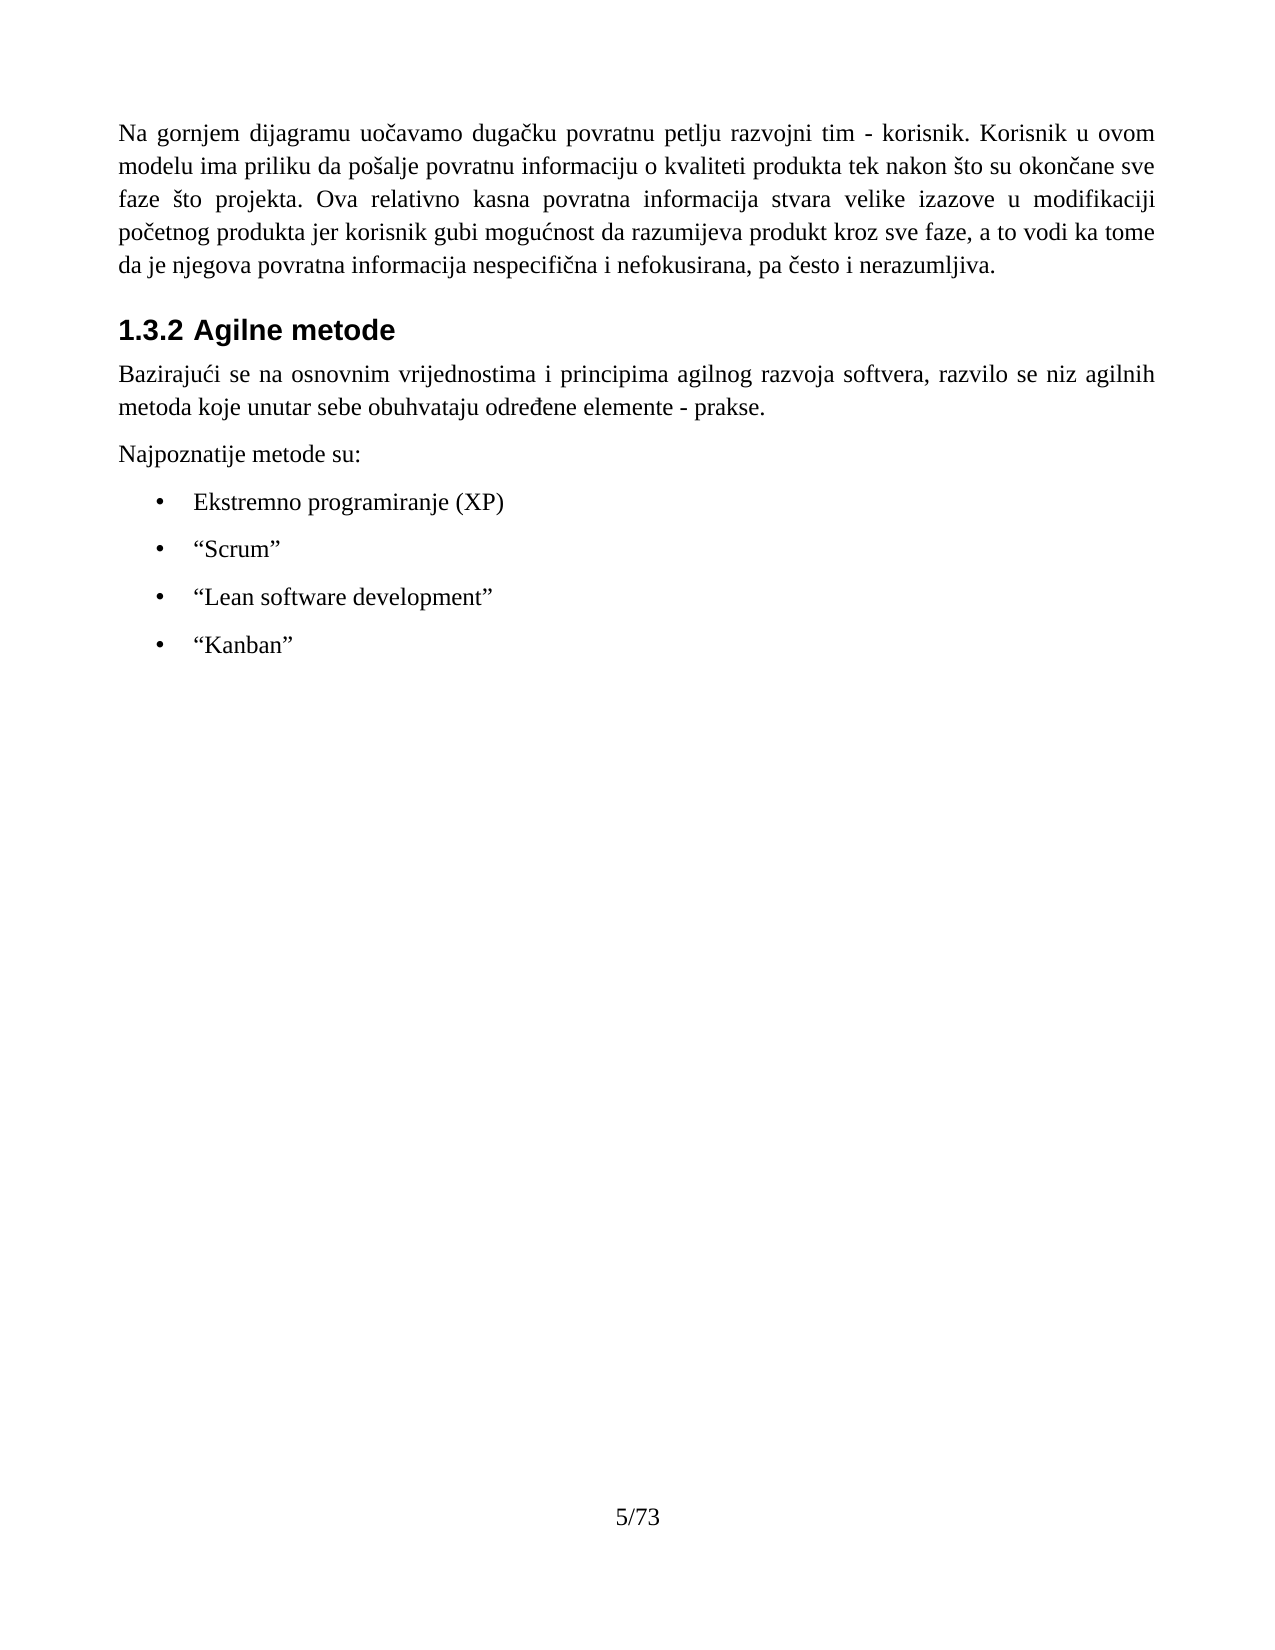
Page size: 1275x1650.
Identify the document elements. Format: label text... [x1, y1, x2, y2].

list “Scrum” [156, 534, 1157, 563]
text Bazirajući se na osnovnim vrijednostima i principima agilnog razvoja softvera, razvilo se niz agilnih metoda koje unutar sebe obuhvataju određene elemente - prakse. [118, 359, 1157, 420]
subtitle Agilne metode [118, 312, 1157, 346]
list Ekstremno programiranje (XP) [156, 487, 1157, 516]
text Najpoznatije metode su: [118, 439, 1157, 468]
text Na gornjem dijagramu uočavamo dugačku povratnu petlju razvojni tim - korisnik. Korisnik u ovom modelu ima priliku da pošalje povratnu informaciju o kvaliteti produkta tek nakon što su okončane sve faze što projekta. Ova relativno kasna povratna informacija stvara velike izazove u modifikaciji početnog produkta jer korisnik gubi mogućnost da razumijeva produkt kroz sve faze, a to vodi ka tome da je njegova povratna informacija nespecifična i nefokusirana, pa često i nerazumljiva. [118, 118, 1157, 279]
list “Lean software development” [156, 582, 1157, 611]
list “Kanban” [156, 630, 1157, 658]
